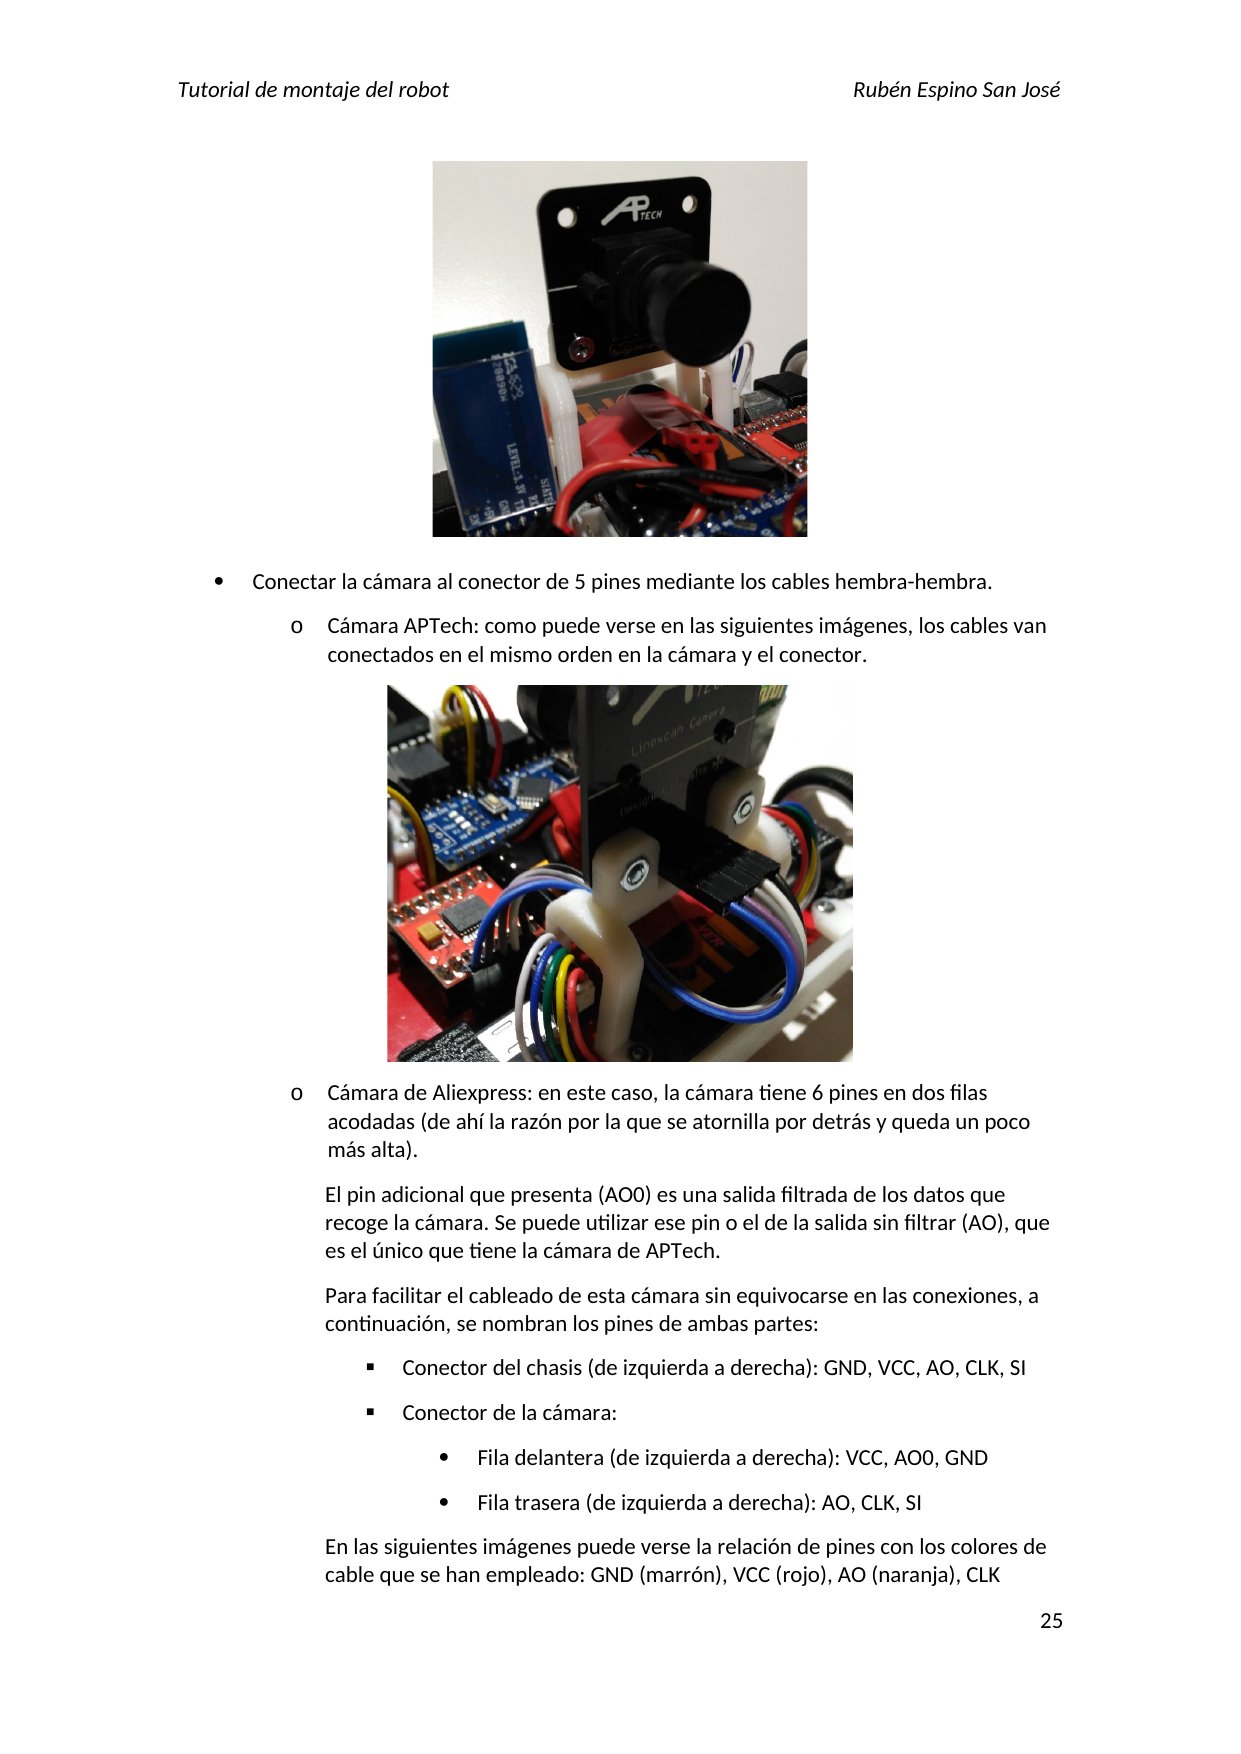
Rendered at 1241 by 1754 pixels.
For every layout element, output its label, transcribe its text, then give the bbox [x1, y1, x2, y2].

list Conector del chasis (de izquierda a derecha): GND, VCC, AO, CLK, SI [365, 1353, 1063, 1382]
list Cámara APTech: como puede verse en las siguientes imágenes, los cables van conectados en el mismo orden en la cámara y el conector. [290, 611, 1063, 669]
text En las siguientes imágenes puede verse la relación de pines con los colores de cable que se han empleado: GND (marrón), VCC (rojo), AO (naranja), CLK [325, 1532, 1063, 1588]
list Fila delantera (de izquierda a derecha): VCC, AO0, GND [440, 1443, 1063, 1471]
text Para facilitar el cableado de esta cámara sin equivocarse en las conexiones, a continuación, se nombran los pines de ambas partes: [325, 1281, 1063, 1337]
list Fila trasera (de izquierda a derecha): AO, CLK, SI [440, 1488, 1063, 1516]
list Conector de la cámara: [365, 1398, 1063, 1426]
text El pin adicional que presenta (AO0) es una salida filtrada de los datos que recoge la cámara. Se puede utilizar ese pin o el de la salida sin filtrar (AO), que es el único que tiene la cámara de APTech. [325, 1180, 1063, 1264]
list Conectar la cámara al conector de 5 pines mediante los cables hembra-hembra. [215, 567, 1063, 595]
list Cámara de Aliexpress: en este caso, la cámara tiene 6 pines en dos filas acodadas (de ahí la razón por la que se atornilla por detrás y queda un poco más alta). [290, 1078, 1063, 1163]
